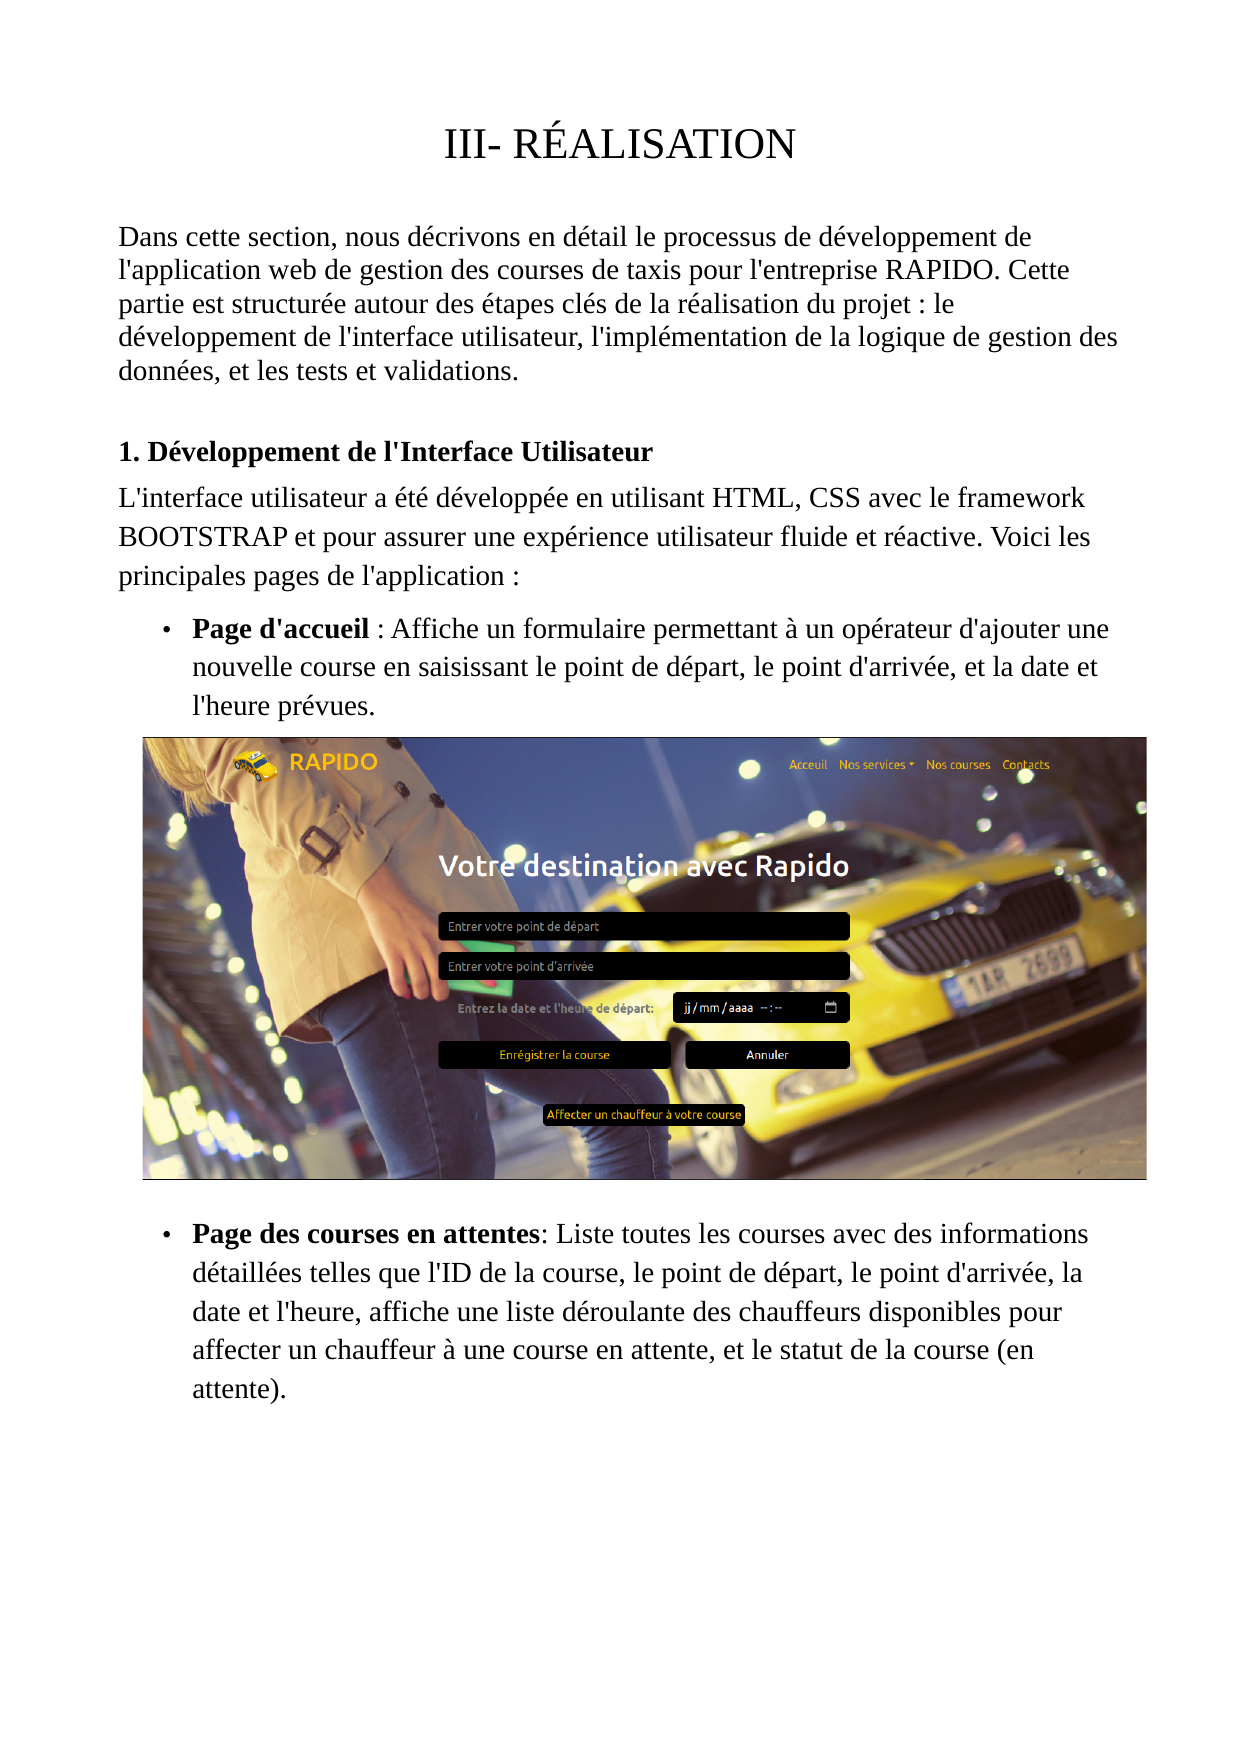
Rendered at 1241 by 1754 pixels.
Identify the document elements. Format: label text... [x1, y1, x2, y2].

subtitle 1. Développement de l'Interface Utilisateur [118, 434, 1122, 468]
text Dans cette section, nous décrivons en détail le processus de développement de l'application web de gestion des courses de taxis pour l'entreprise RAPIDO. Cette partie est structurée autour des étapes clés de la réalisation du projet : le développement de l'interface utilisateur, l'implémentation de la logique de gestion des données, et les tests et validations. [118, 219, 1122, 386]
text III- RÉALISATION [118, 118, 1122, 168]
list Page des courses en attentes: Liste toutes les courses avec des informations détaillées telles que l'ID de la course, le point de départ, le point d'arrivée, la date et l'heure, affiche une liste déroulante des chauffeurs disponibles pour affecter un chauffeur à une course en attente, et le statut de la course (en attente). [162, 1217, 1122, 1404]
text L'interface utilisateur a été développée en utilisant HTML, CSS avec le framework BOOTSTRAP et pour assurer une expérience utilisateur fluide et réactive. Voici les principales pages de l'application : [118, 481, 1122, 591]
picture [142, 737, 1147, 1180]
list Page d'accueil : Affiche un formulaire permettant à un opérateur d'ajouter une nouvelle course en saisissant le point de départ, le point d'arrivée, et la date et l'heure prévues. [162, 611, 1122, 721]
